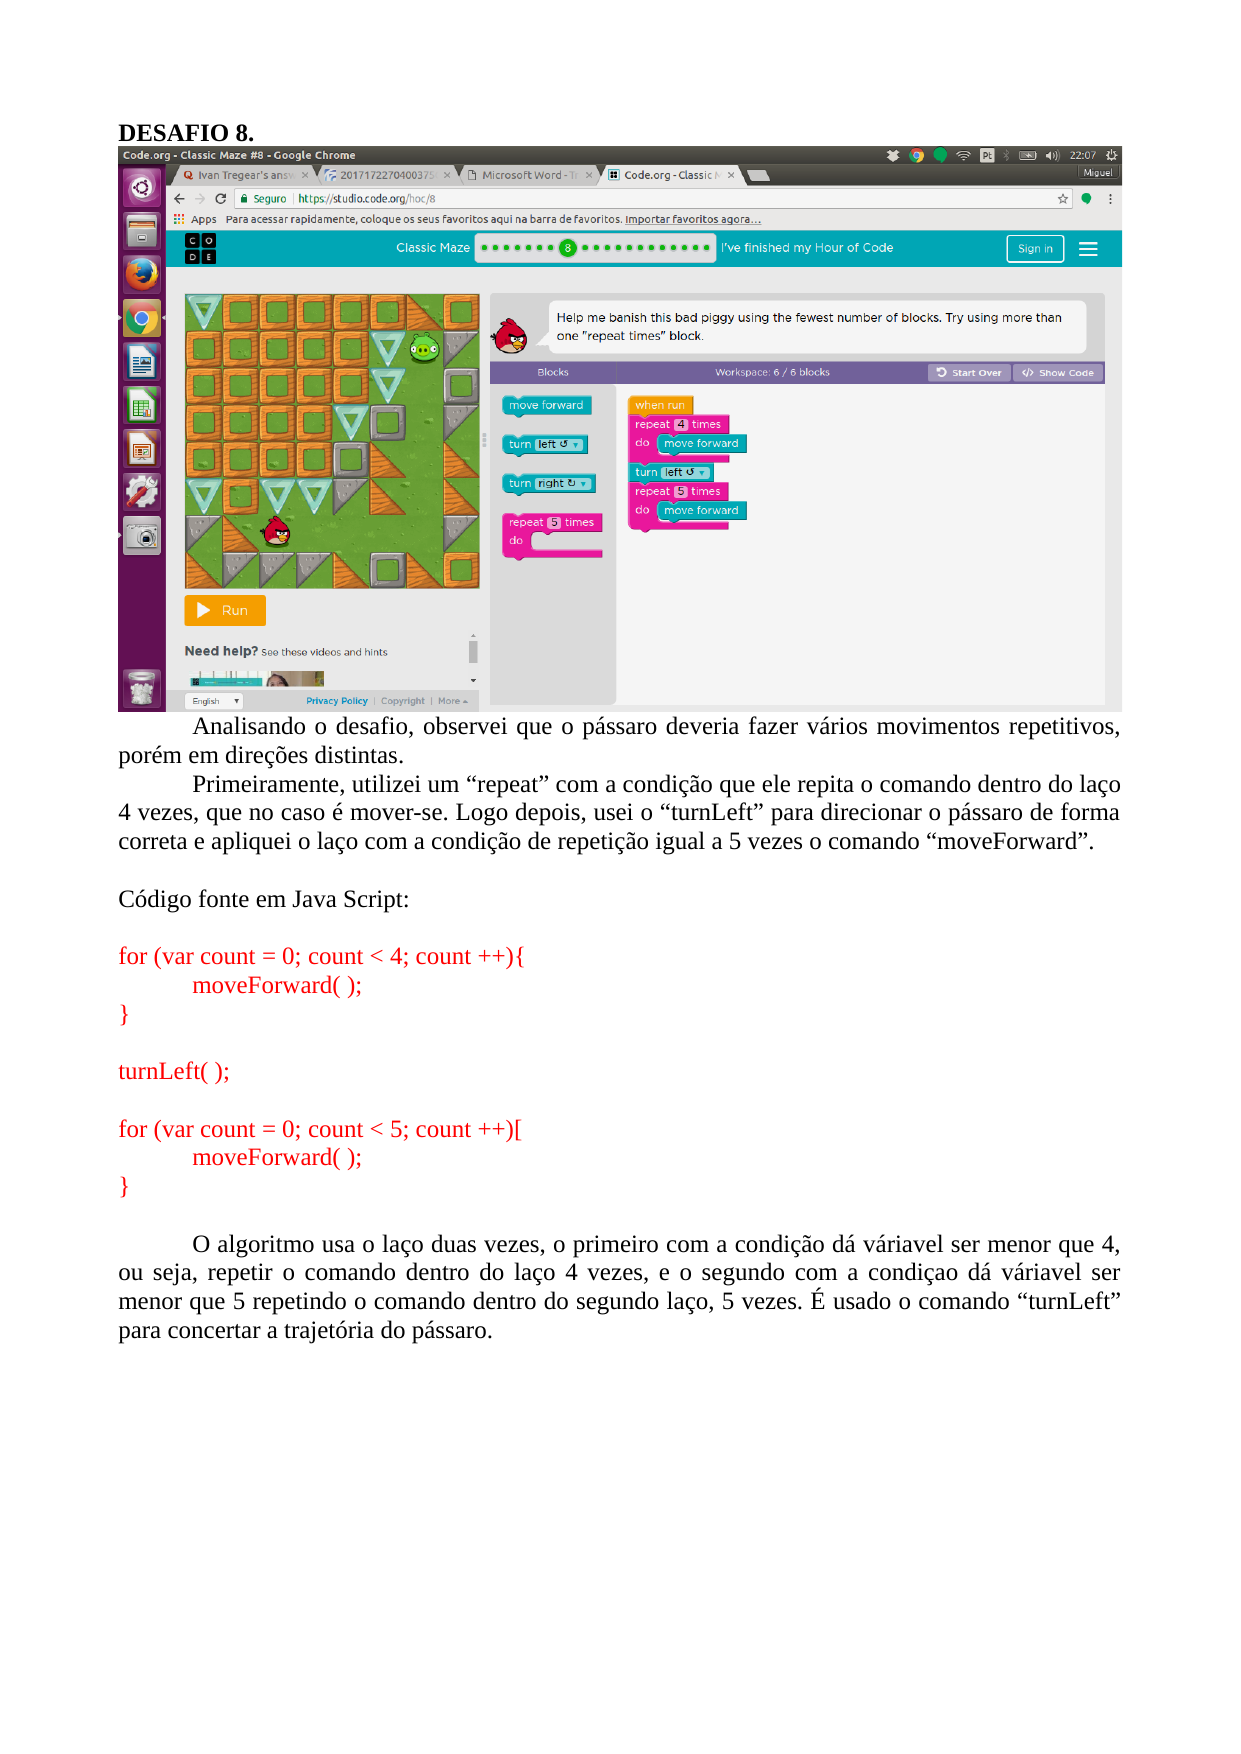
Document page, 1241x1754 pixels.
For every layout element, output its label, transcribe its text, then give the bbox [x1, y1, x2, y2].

text moveForward( ); [118, 1142, 1122, 1171]
text DESAFIO 8. [118, 118, 1122, 146]
text O algoritmo usa o laço duas vezes, o primeiro com a condição dá váriavel ser menor que 4, ou seja, repetir o comando dentro do laço 4 vezes, e o segundo com a condiçao dá váriavel ser menor que 5 repetindo o comando dentro do segundo laço, 5 vezes. É usado o comando “turnLeft” para concertar a trajetória do pássaro. [118, 1229, 1122, 1344]
picture [118, 146, 1123, 712]
text } [118, 999, 1122, 1027]
text Código fonte em Java Script: [118, 884, 1122, 912]
text turnLeft( ); [118, 1056, 1122, 1085]
text } [118, 1171, 1122, 1200]
text moveForward( ); [118, 970, 1122, 999]
text Analisando o desafio, observei que o pássaro deveria fazer vários movimentos repetitivos, porém em direções distintas. [118, 712, 1122, 769]
text for (var count = 0; count < 5; count ++)[ [118, 1114, 1122, 1142]
text for (var count = 0; count < 4; count ++){ [118, 941, 1122, 970]
text Primeiramente, utilizei um “repeat” com a condição que ele repita o comando dentro do laço 4 vezes, que no caso é mover-se. Logo depois, usei o “turnLeft” para direcionar o pássaro de forma correta e apliquei o laço com a condição de repetição igual a 5 vezes o comando “moveForward”. [118, 769, 1122, 855]
